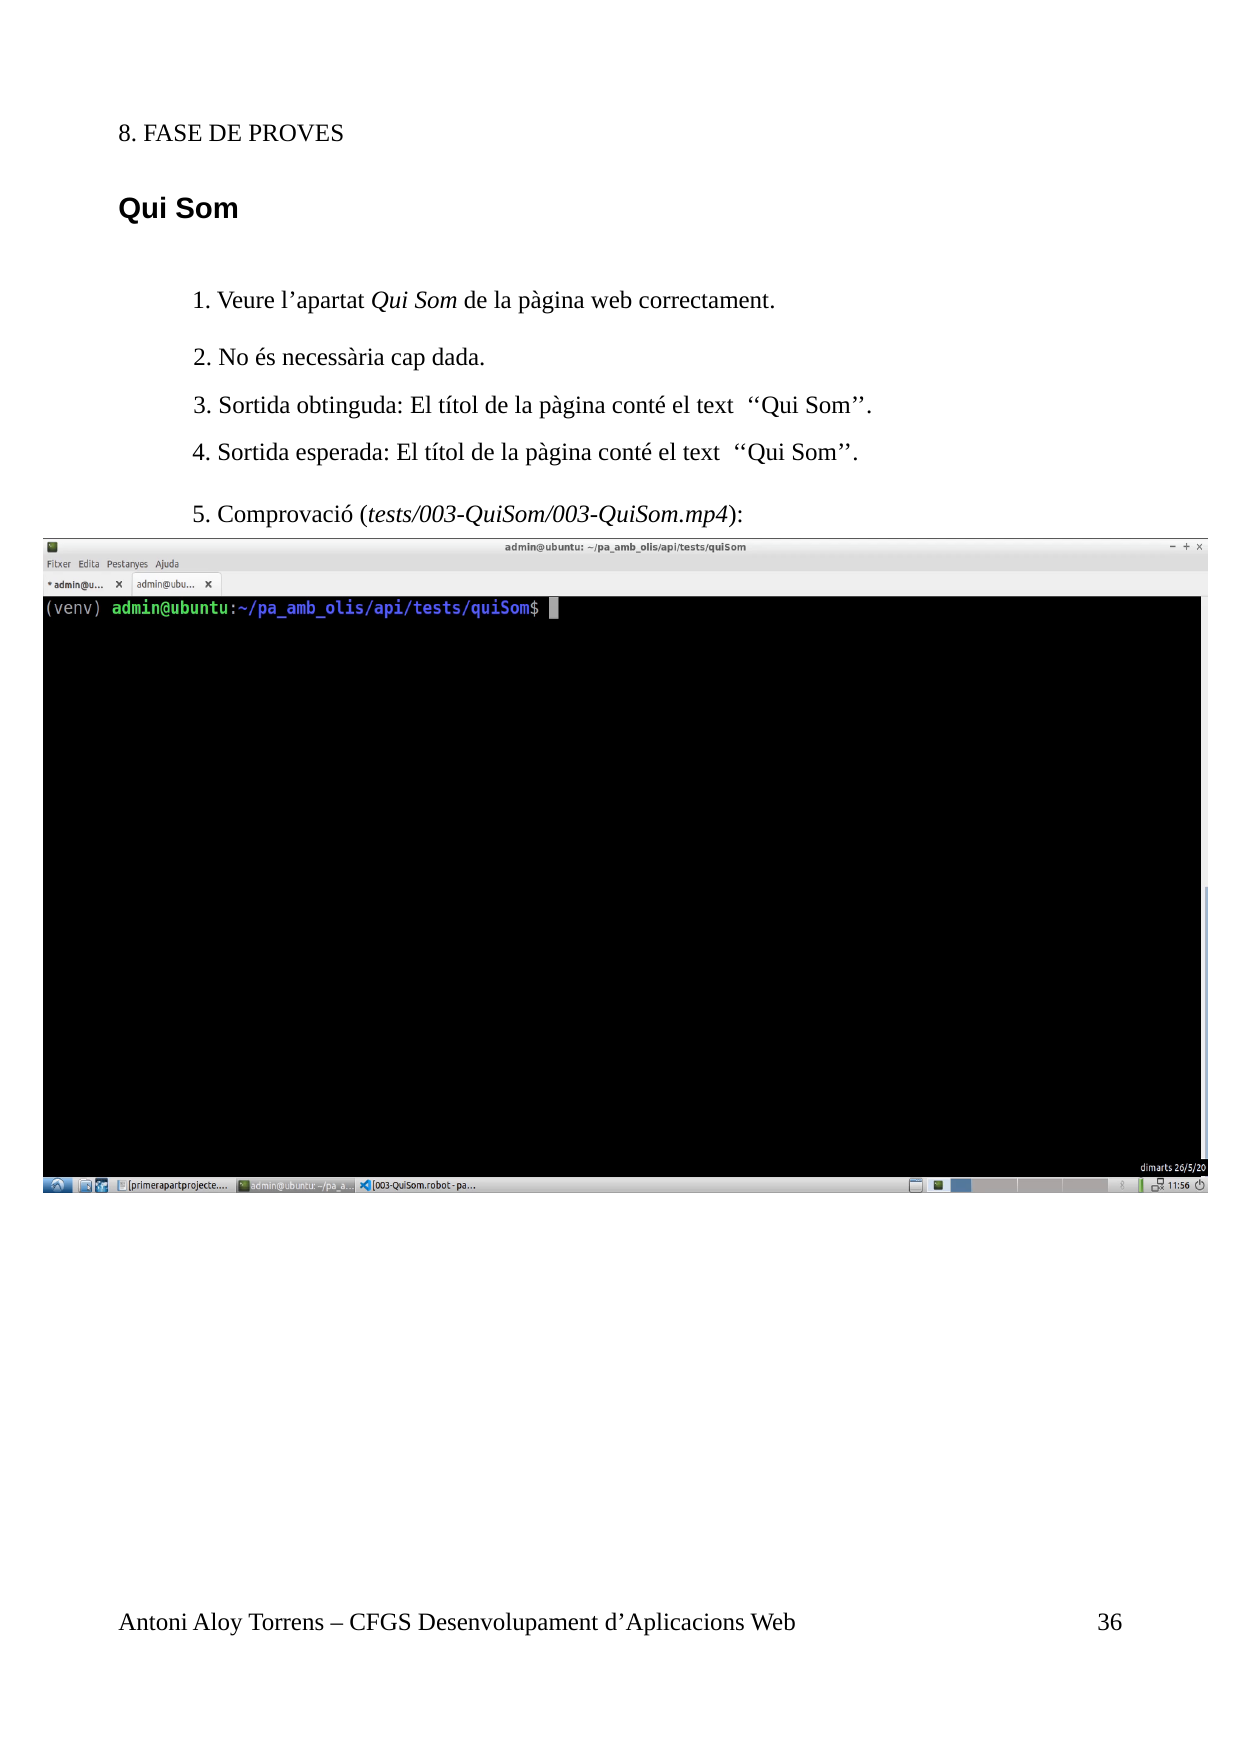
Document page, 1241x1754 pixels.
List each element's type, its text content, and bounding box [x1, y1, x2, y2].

text 5. Comprovació (tests/003-QuiSom/003-QuiSom.mp4): [118, 495, 1122, 529]
subtitle Qui Som [118, 191, 1122, 225]
text 1. Veure l’apartat Qui Som de la pàgina web correctament. [118, 285, 1122, 313]
list 2. No és necessària cap dada. [156, 342, 1122, 371]
list 3. Sortida obtinguda: El títol de la pàgina conté el text ‘‘Qui Som’’. [156, 390, 1122, 419]
text 4. Sortida esperada: El títol de la pàgina conté el text ‘‘Qui Som’’. [118, 437, 1122, 466]
